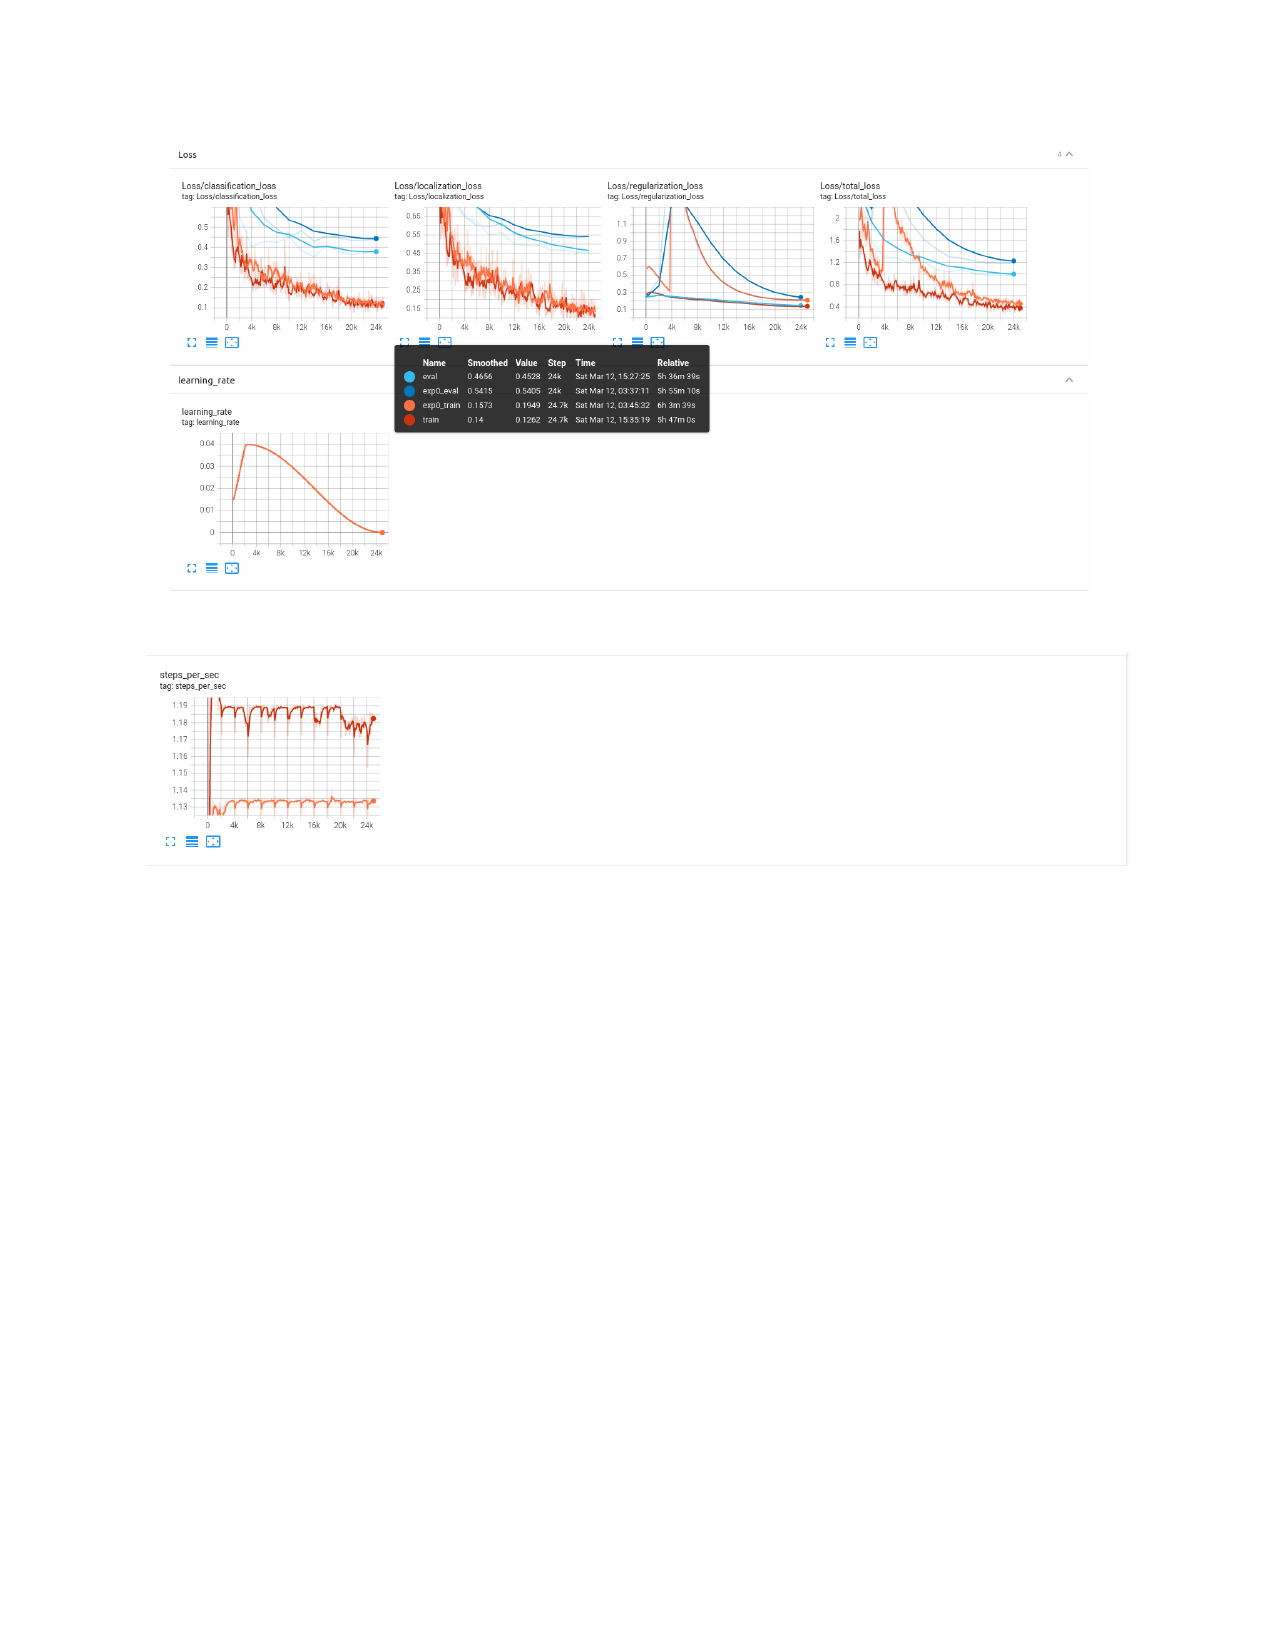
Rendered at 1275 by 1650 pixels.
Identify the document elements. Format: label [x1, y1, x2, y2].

picture [146, 653, 1129, 866]
table_cell [118, 118, 1157, 632]
picture [169, 140, 1089, 591]
table_cell [118, 632, 1157, 907]
